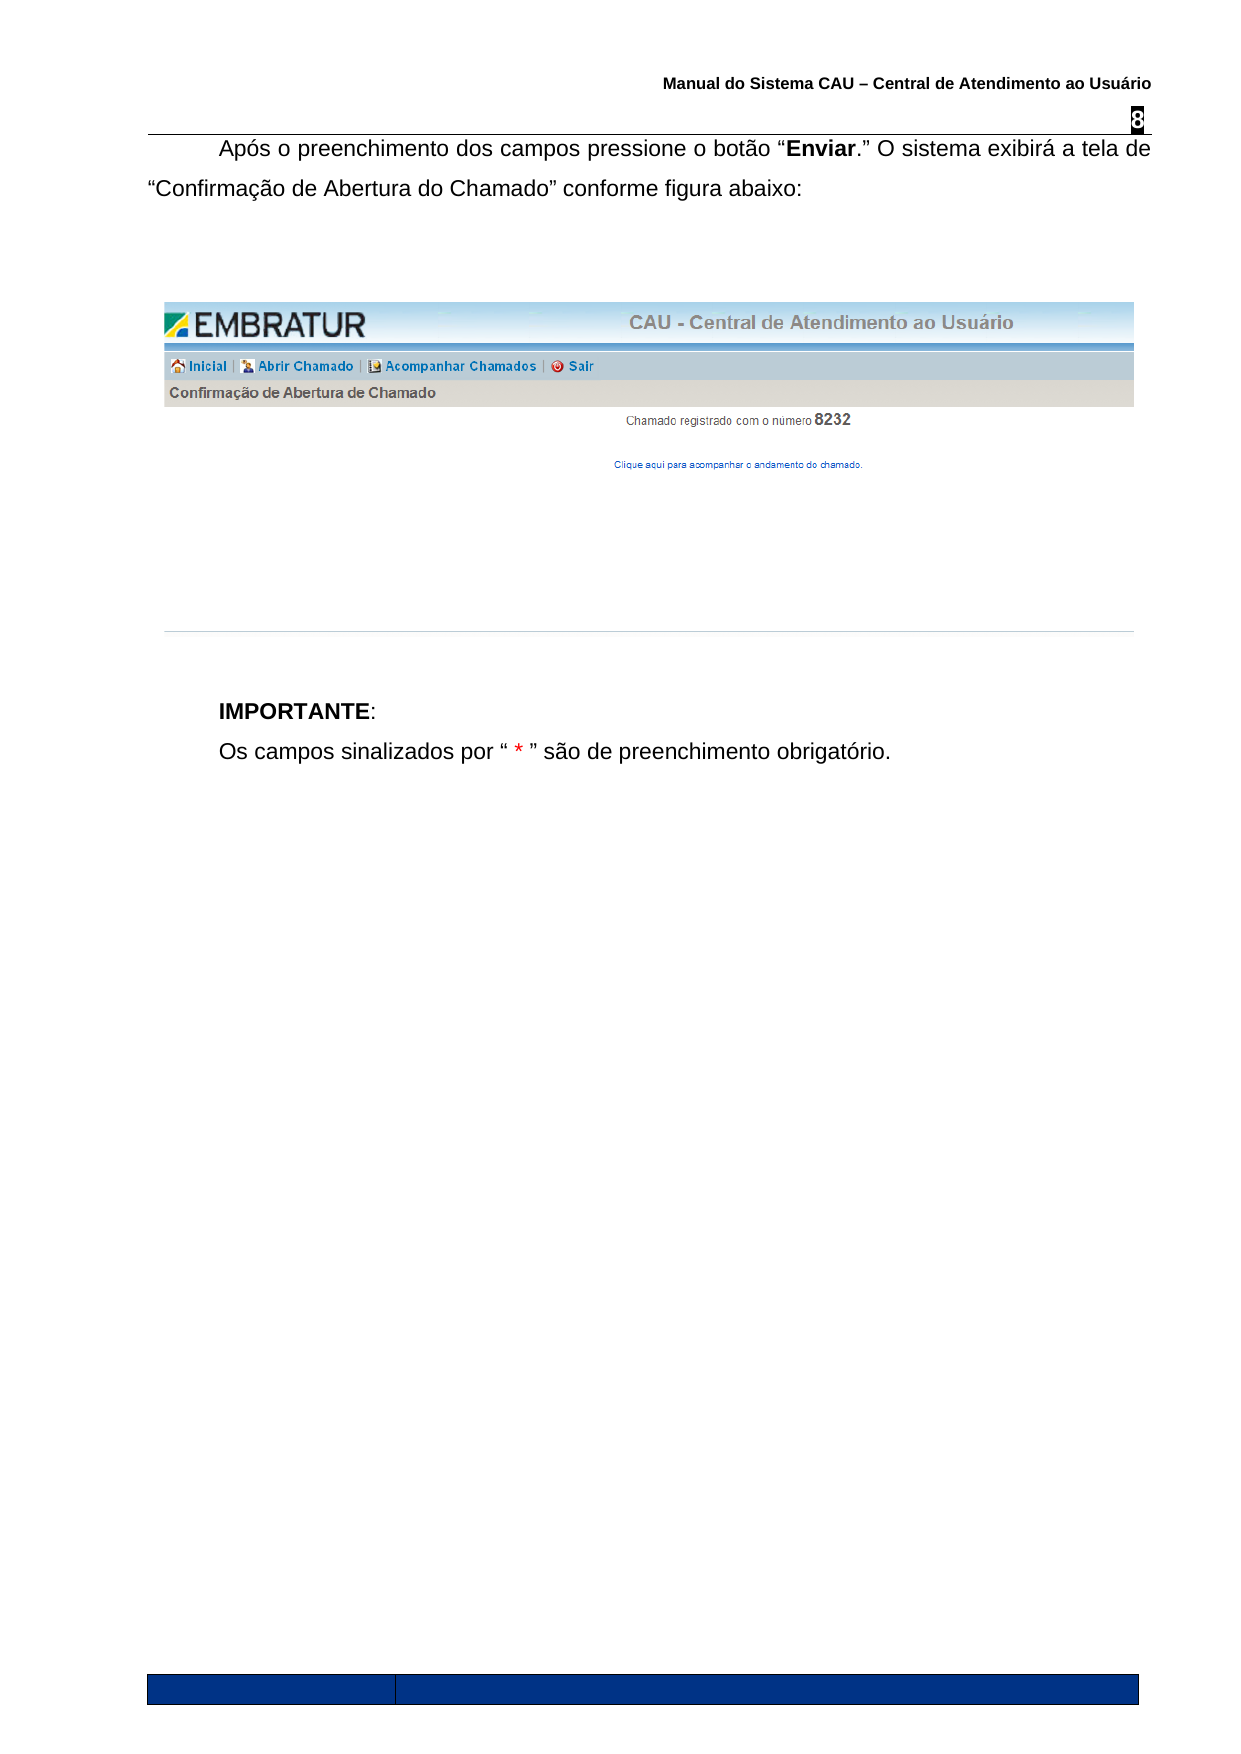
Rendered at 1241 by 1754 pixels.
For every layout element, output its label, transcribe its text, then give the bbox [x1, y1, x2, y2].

text Após o preenchimento dos campos pressione o botão “Enviar.” O sistema exibirá a tela de “Confirmação de Abertura do Chamado” conforme figura abaixo: [148, 135, 1152, 201]
text Os campos sinalizados por “ * ” são de preenchimento obrigatório. [148, 738, 1152, 764]
picture [164, 302, 1134, 637]
text IMPORTANTE: [148, 698, 1152, 725]
